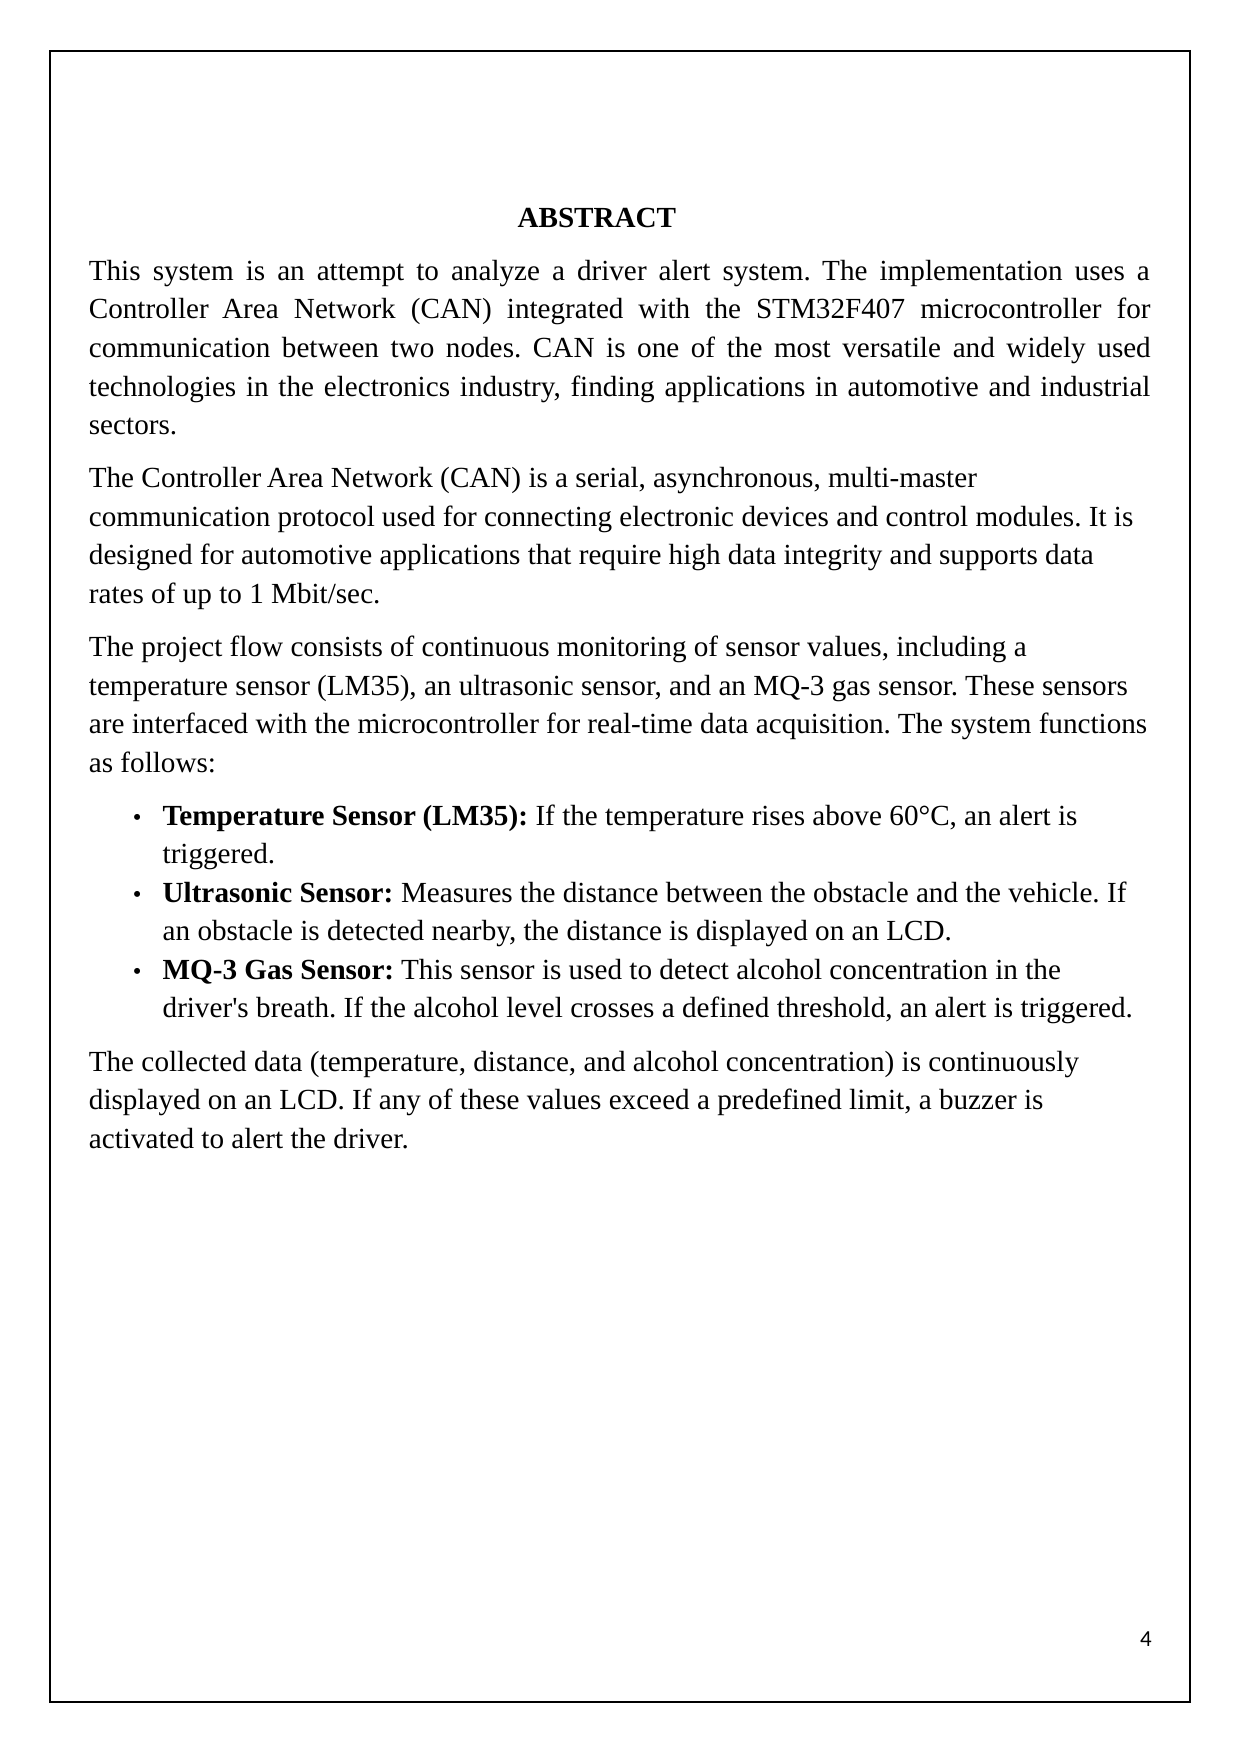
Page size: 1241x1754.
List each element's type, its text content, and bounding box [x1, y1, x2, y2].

list Ultrasonic Sensor: Measures the distance between the obstacle and the vehicle. If an obstacle is detected nearby, the distance is displayed on an LCD. [133, 875, 1152, 947]
text The collected data (temperature, distance, and alcohol concentration) is continuously displayed on an LCD. If any of these values exceed a predefined limit, a buzzer is activated to alert the driver. [89, 1044, 1152, 1154]
text The Controller Area Network (CAN) is a serial, asynchronous, multi-master communication protocol used for connecting electronic devices and control modules. It is designed for automotive applications that require high data integrity and supports data rates of up to 1 Mbit/sec. [89, 460, 1152, 609]
text The project flow consists of continuous monitoring of sensor values, including a temperature sensor (LM35), an ultrasonic sensor, and an MQ-3 gas sensor. These sensors are interfaced with the microcontroller for real-time data acquisition. The system functions as follows: [89, 629, 1152, 778]
list MQ-3 Gas Sensor: This sensor is used to detect alcohol concentration in the driver's breath. If the alcohol level crosses a defined threshold, an alert is triggered. [133, 952, 1152, 1024]
text This system is an attempt to analyze a driver alert system. The implementation uses a Controller Area Network (CAN) integrated with the STM32F407 microcontroller for communication between two nodes. CAN is one of the most versatile and widely used technologies in the electronics industry, finding applications in automotive and industrial sectors. [89, 253, 1152, 441]
list Temperature Sensor (LM35): If the temperature rises above 60°C, an alert is triggered. [133, 798, 1152, 870]
text ABSTRACT [89, 200, 1152, 233]
